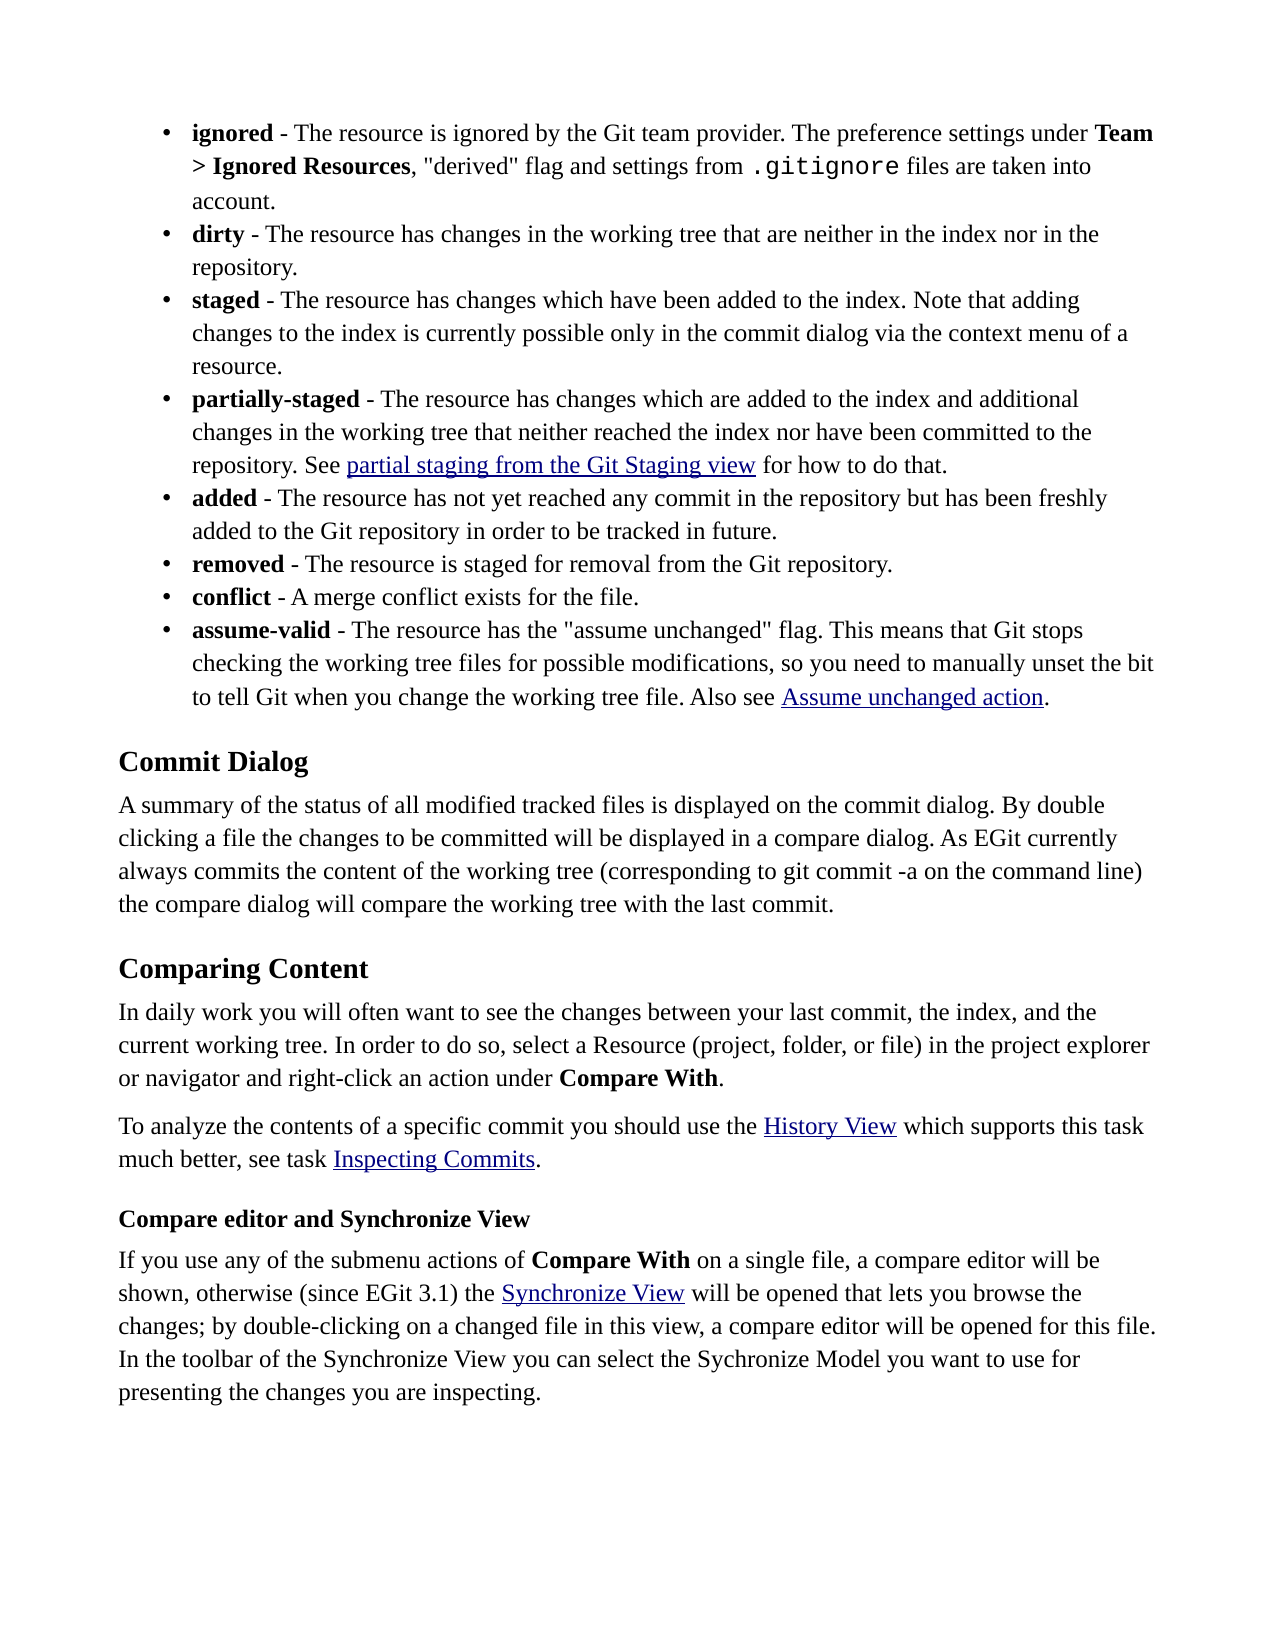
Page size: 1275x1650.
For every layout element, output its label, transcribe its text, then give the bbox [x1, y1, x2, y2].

list ignored - The resource is ignored by the Git team provider. The preference settings under Team > Ignored Resources, "derived" flag and settings from .gitignore files are taken into account. [162, 118, 1157, 215]
list conflict - A merge conflict exists for the file. [162, 582, 1157, 611]
text A summary of the status of all modified tracked files is displayed on the commit dialog. By double clicking a file the changes to be committed will be displayed in a compare dialog. As EGit currently always commits the content of the working tree (corresponding to git commit -a on the command line) the compare dialog will compare the working tree with the last commit. [118, 790, 1157, 918]
text In daily work you will often want to see the changes between your last commit, the index, and the current working tree. In order to do so, select a Resource (project, folder, or file) in the project explorer or navigator and right-click an action under Compare With. [118, 997, 1157, 1092]
list partially-staged - The resource has changes which are added to the index and additional changes in the working tree that neither reached the index nor have been committed to the repository. See partial staging from the Git Staging view for how to do that. [162, 384, 1157, 479]
list added - The resource has not yet reached any commit in the repository but has been freshly added to the Git repository in order to be tracked in future. [162, 483, 1157, 545]
subtitle Comparing Content [118, 951, 1157, 984]
subtitle Commit Dialog [118, 744, 1157, 777]
text If you use any of the submenu actions of Compare With on a single file, a compare editor will be shown, otherwise (since EGit 3.1) the Synchronize View will be opened that lets you browse the changes; by double-clicking on a changed file in this view, a compare editor will be opened for this file. In the toolbar of the Synchronize View you can select the Sychronize Model you want to use for presenting the changes you are inspecting. [118, 1245, 1157, 1406]
subtitle Compare editor and Synchronize View [118, 1204, 1157, 1233]
list assume-valid - The resource has the "assume unchanged" flag. This means that Git stops checking the working tree files for possible modifications, so you need to manually unset the bit to tell Git when you change the working tree file. Also see Assume unchanged action. [162, 616, 1157, 710]
text To analyze the contents of a specific commit you should use the History View which supports this task much better, see task Inspecting Commits. [118, 1111, 1157, 1172]
list dirty - The resource has changes in the working tree that are neither in the index nor in the repository. [162, 219, 1157, 281]
list removed - The resource is staged for removal from the Git repository. [162, 549, 1157, 578]
list staged - The resource has changes which have been added to the index. Note that adding changes to the index is currently possible only in the commit dialog via the context menu of a resource. [162, 285, 1157, 380]
